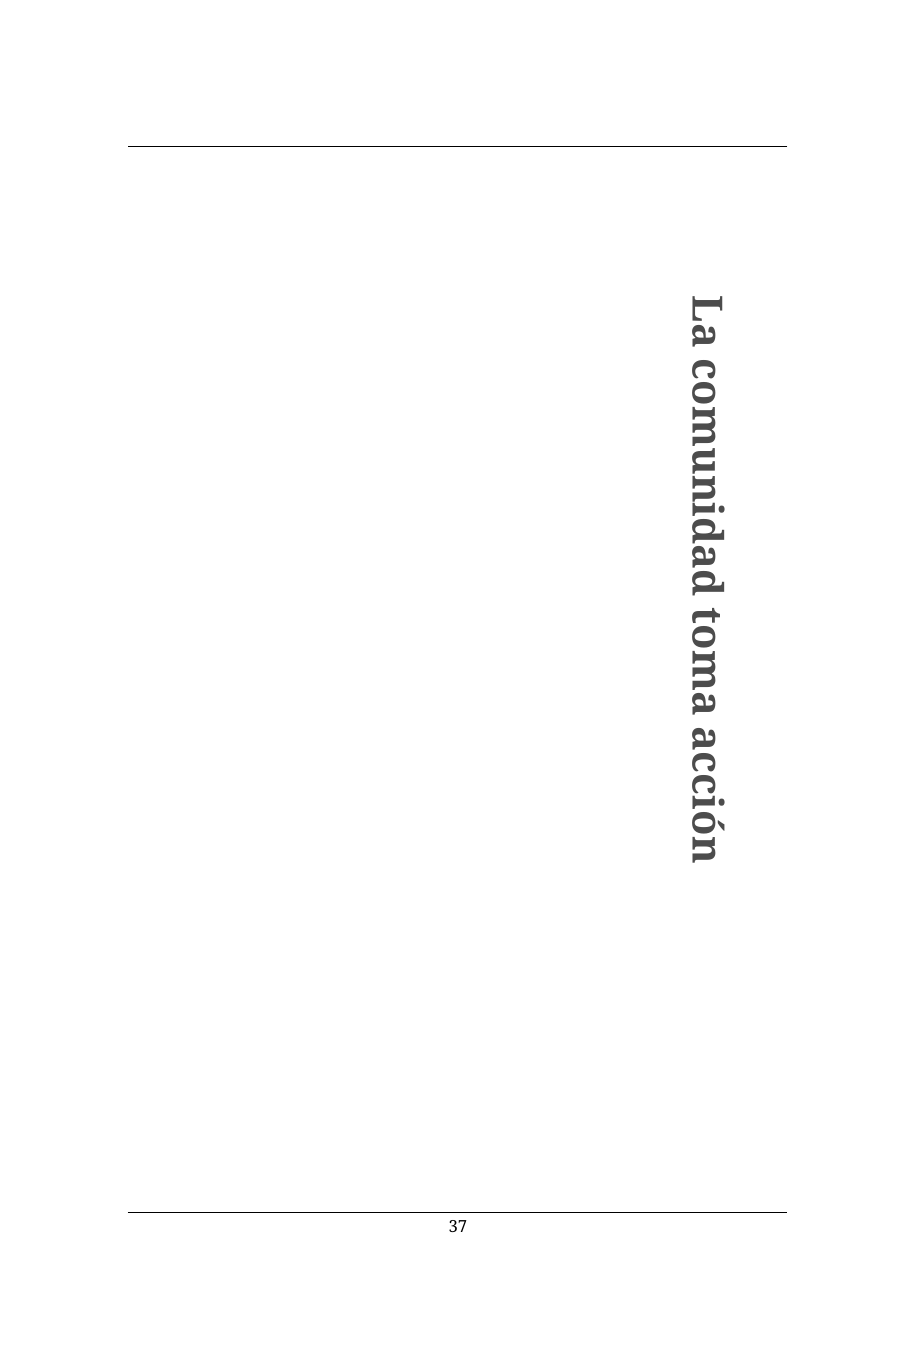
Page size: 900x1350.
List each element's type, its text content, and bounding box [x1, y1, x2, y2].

table_header [128, 257, 629, 1145]
table_header La comunidad toma acción [629, 257, 788, 1145]
